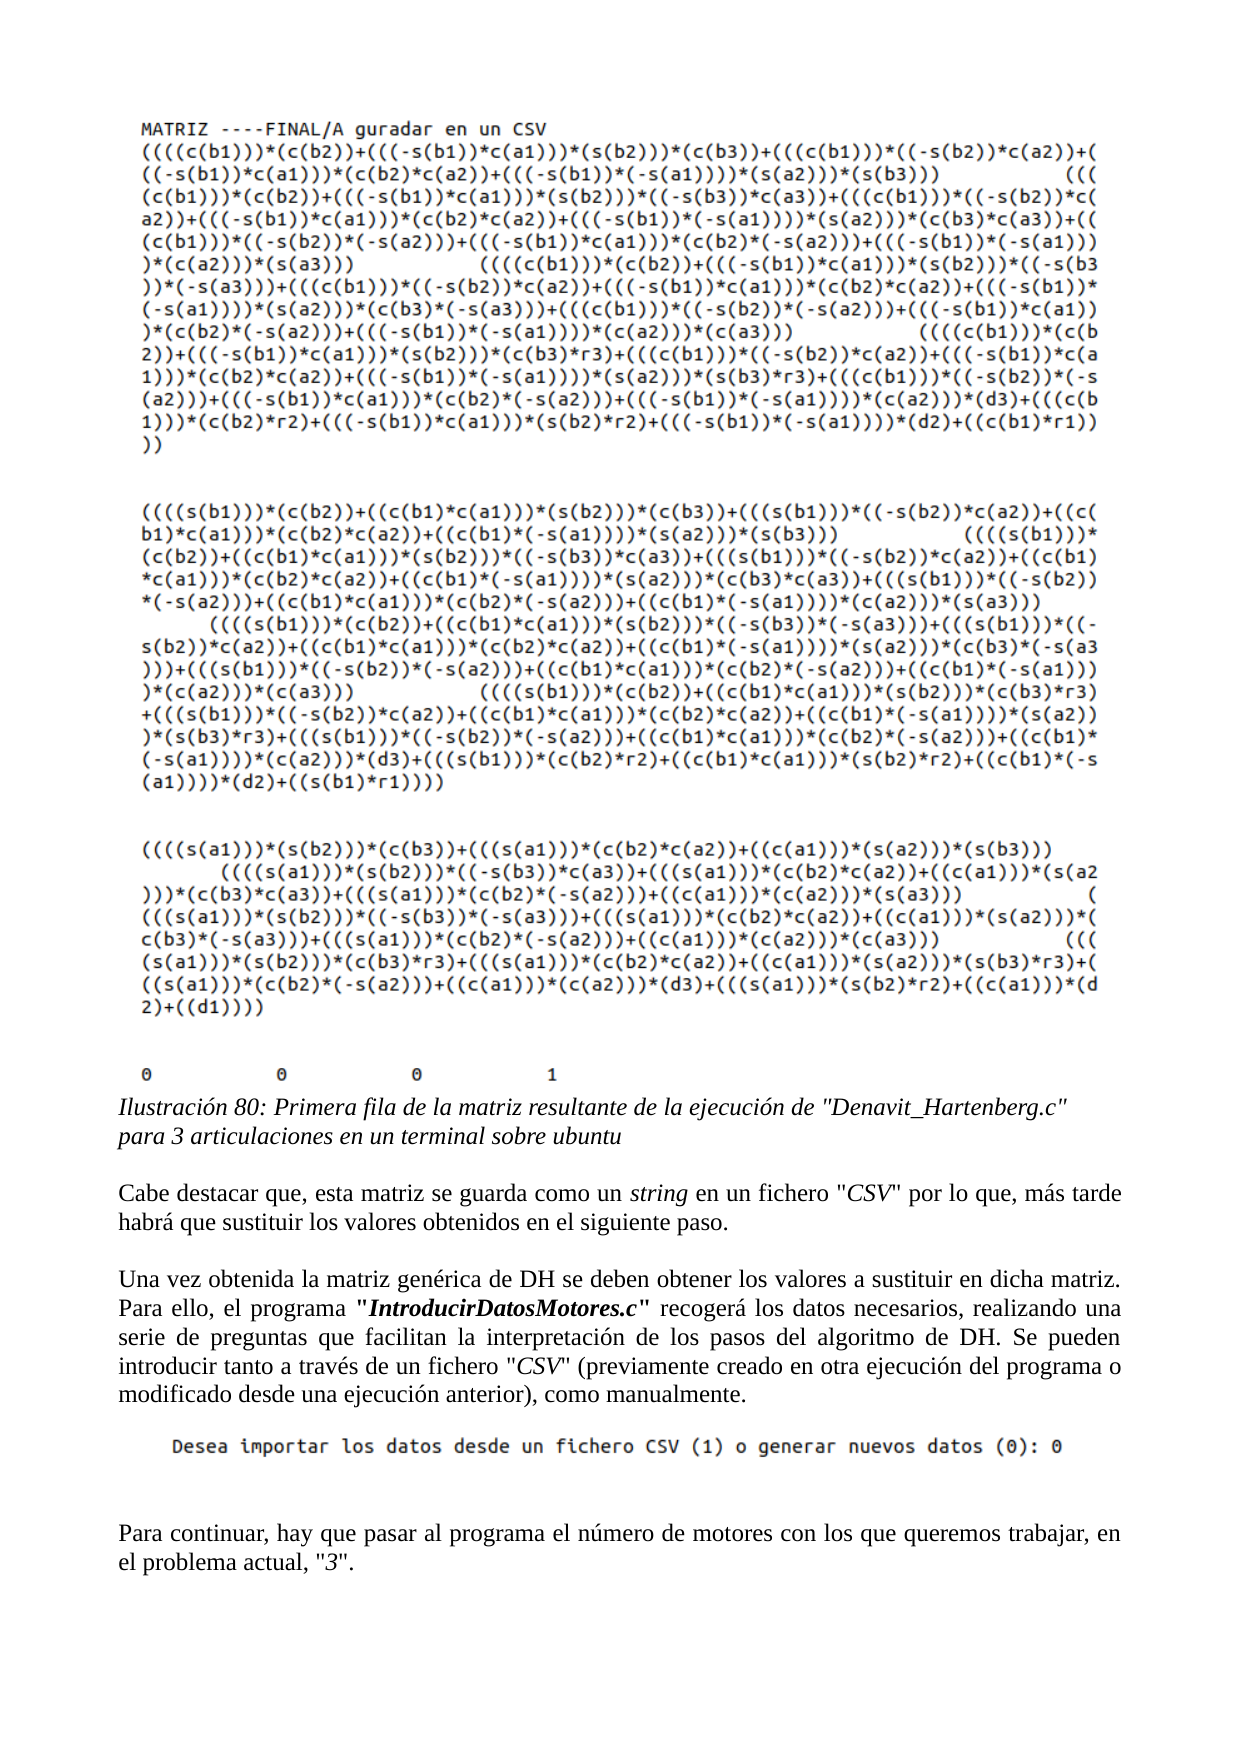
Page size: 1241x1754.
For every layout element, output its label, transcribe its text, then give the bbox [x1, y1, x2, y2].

text Una vez obtenida la matriz genérica de DH se deben obtener los valores a sustituir en dicha matriz. Para ello, el programa "IntroducirDatosMotores.c" recogerá los datos necesarios, realizando una serie de preguntas que facilitan la interpretación de los pasos del algoritmo de DH. Se pueden introducir tanto a través de un fichero "CSV" (previamente creado en otra ejecución del programa o modificado desde una ejecución anterior), como manualmente. [118, 1264, 1122, 1408]
text Para continuar, hay que pasar al programa el número de motores con los que queremos trabajar, en el problema actual, "3". [118, 1518, 1122, 1576]
picture [140, 118, 1101, 1092]
text Ilustración 80: Primera fila de la matriz resultante de la ejecución de "Denavit_Hartenberg.c" para 3 articulaciones en un terminal sobre ubuntu [118, 131, 1122, 1149]
picture [172, 1437, 1069, 1461]
text Cabe destacar que, esta matriz se guarda como un string en un fichero "CSV" por lo que, más tarde habrá que sustituir los valores obtenidos en el siguiente paso. [118, 1178, 1122, 1236]
